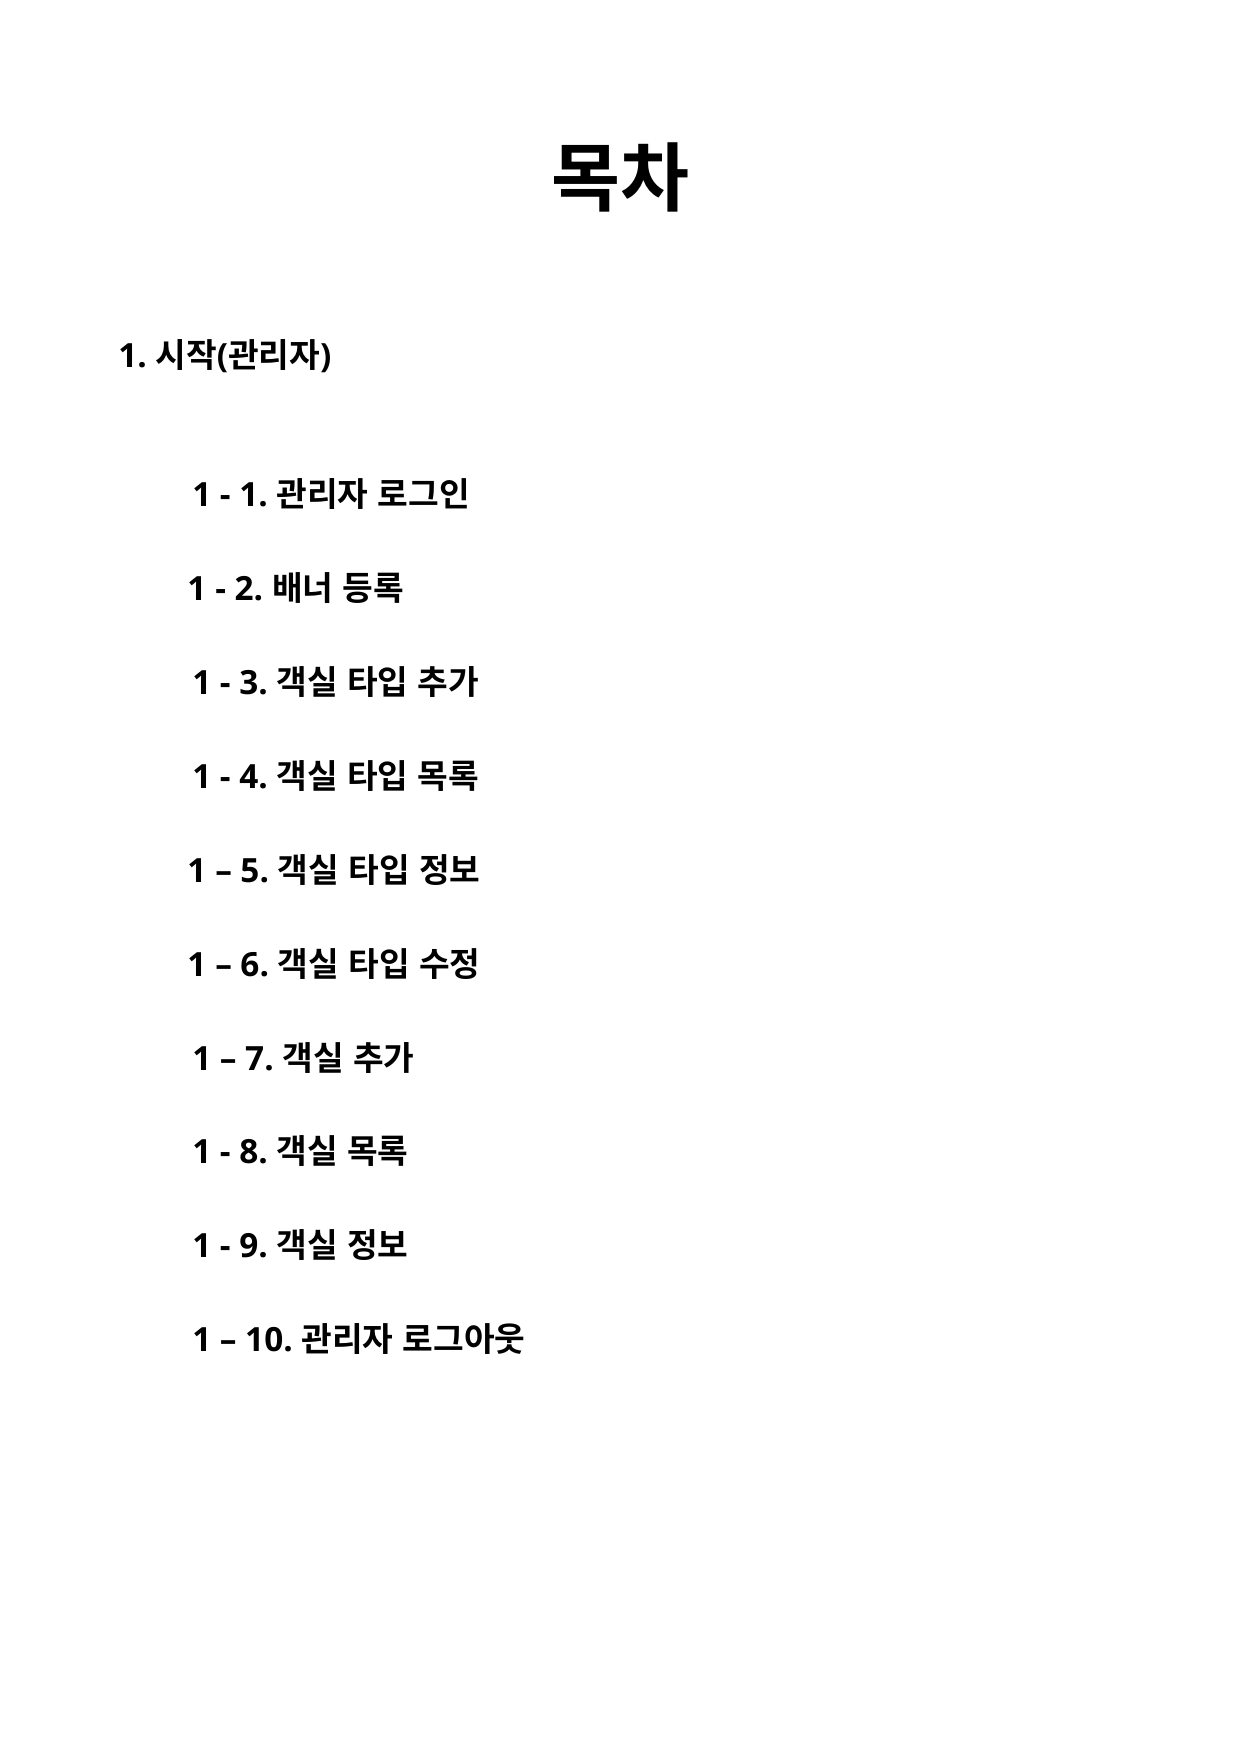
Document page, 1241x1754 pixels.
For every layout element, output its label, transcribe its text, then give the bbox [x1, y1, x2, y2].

text 1 - 4. 객실 타입 목록 [118, 750, 1122, 798]
text 1 – 5. 객실 타입 정보 [118, 844, 1122, 892]
text 1. 시작(관리자) [118, 329, 1122, 377]
text 1 – 7. 객실 추가 [118, 1031, 1122, 1080]
text 1 - 3. 객실 타입 추가 [118, 656, 1122, 704]
text 1 - 2. 배너 등록 [118, 562, 1122, 611]
text 1 - 8. 객실 목록 [118, 1125, 1122, 1174]
text 1 – 6. 객실 타입 수정 [118, 937, 1122, 986]
text 1 - 1. 관리자 로그인 [118, 468, 1122, 517]
text 1 – 10. 관리자 로그아웃 [118, 1313, 1122, 1361]
text 목차 [118, 118, 1122, 227]
text 1 - 9. 객실 정보 [118, 1219, 1122, 1267]
